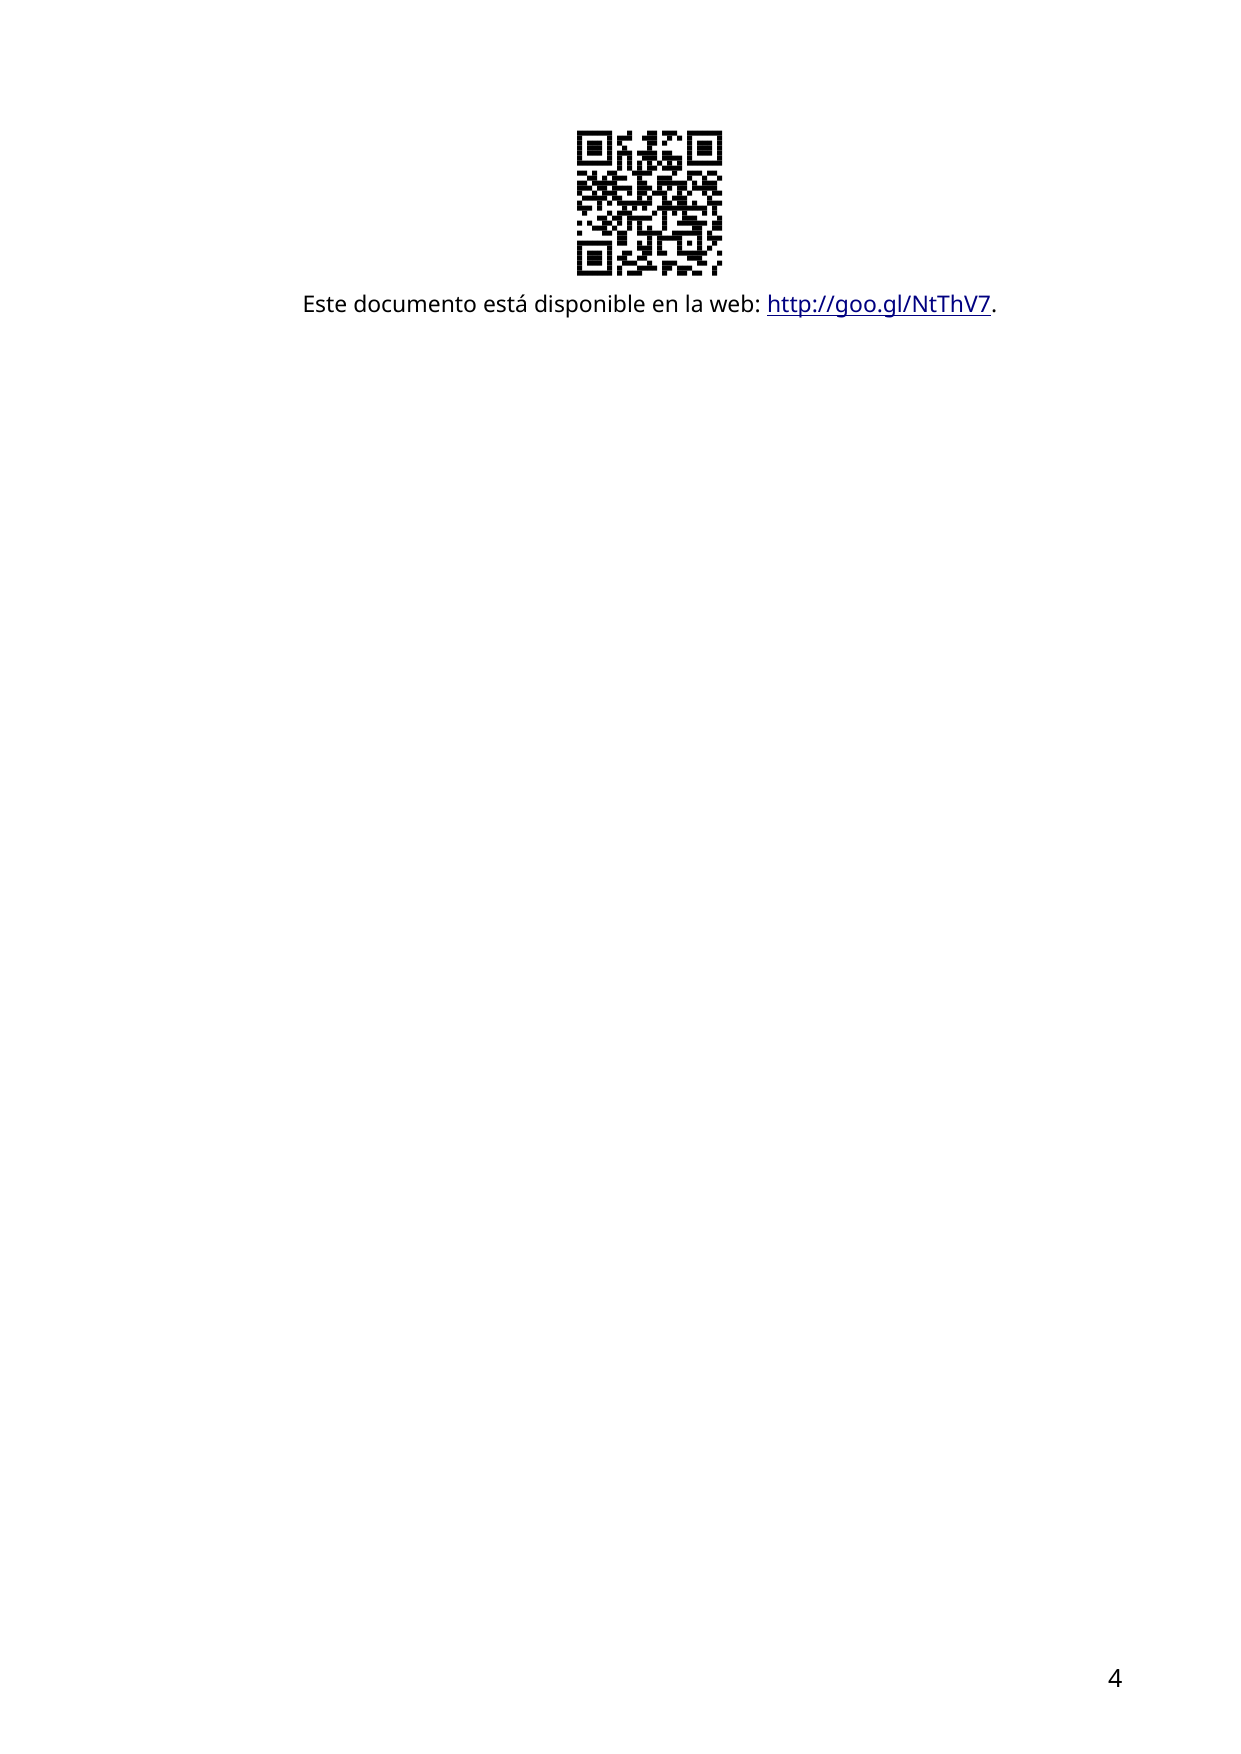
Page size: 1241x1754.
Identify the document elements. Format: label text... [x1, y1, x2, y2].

text Este documento está disponible en la web: http://goo.gl/NtThV7. [177, 288, 1122, 319]
